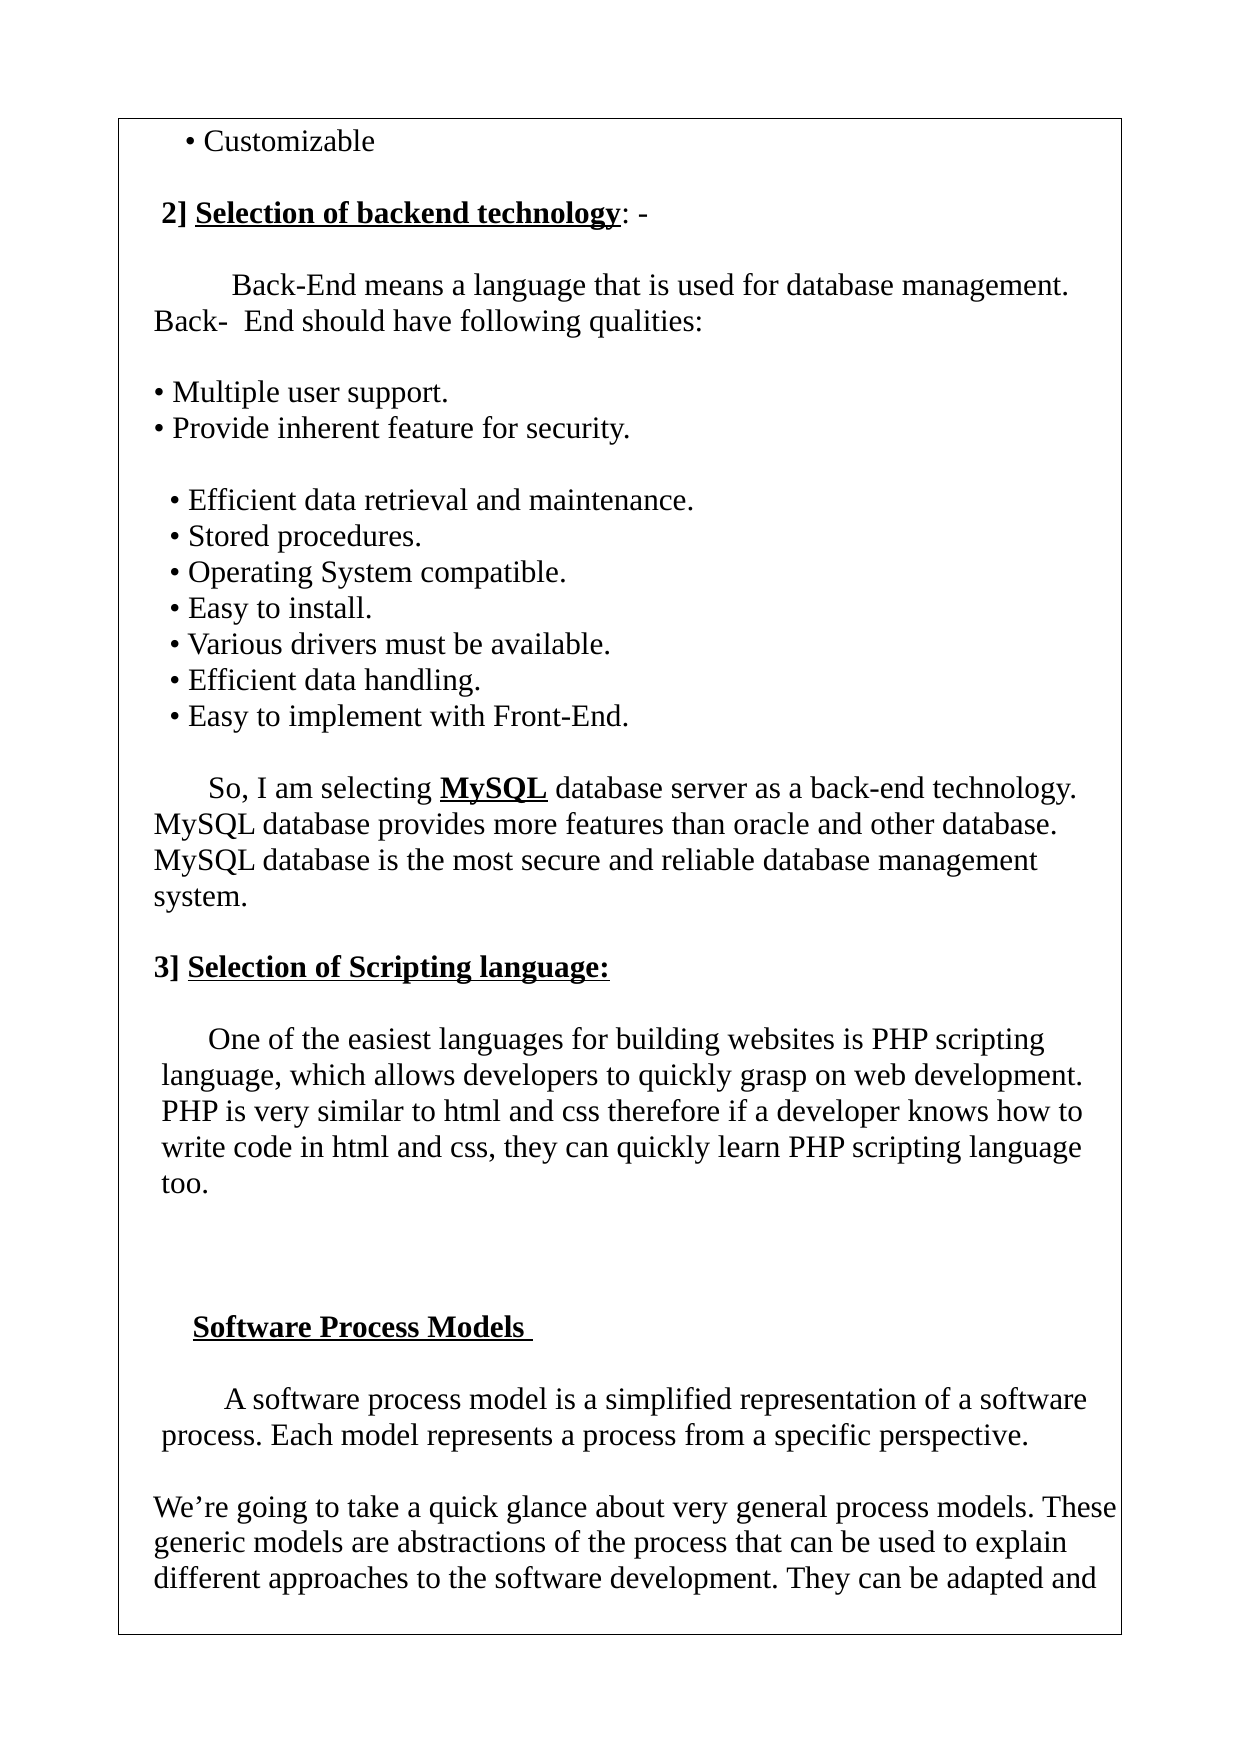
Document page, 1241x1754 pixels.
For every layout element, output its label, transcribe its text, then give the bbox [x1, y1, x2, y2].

text 2] Selection of backend technology: - [122, 194, 1118, 230]
text • Various drivers must be available. [122, 625, 1118, 661]
text Back- End should have following qualities: [122, 302, 1118, 338]
text MySQL database is the most secure and reliable database management [122, 841, 1118, 877]
text Software Process Models [122, 1308, 1118, 1344]
text • Stored procedures. [122, 517, 1118, 553]
text process. Each model represents a process from a specific perspective. [122, 1416, 1118, 1452]
text Back-End means a language that is used for database management. [122, 266, 1118, 302]
text 3] Selection of Scripting language: [122, 949, 1118, 985]
text generic models are abstractions of the process that can be used to explain [122, 1524, 1118, 1560]
text language, which allows developers to quickly grasp on web development. [122, 1057, 1118, 1092]
text • Efficient data retrieval and maintenance. [122, 482, 1118, 517]
text PHP is very similar to html and css therefore if a developer knows how to [122, 1092, 1118, 1128]
text • Multiple user support. [122, 374, 1118, 410]
text One of the easiest languages for building websites is PHP scripting [122, 1021, 1118, 1057]
text • Easy to implement with Front-End. [122, 697, 1118, 733]
text system. [122, 877, 1118, 913]
text • Provide inherent feature for security. [122, 410, 1118, 446]
text So, I am selecting MySQL database server as a back-end technology. [122, 769, 1118, 805]
text A software process model is a simplified representation of a software [122, 1380, 1118, 1416]
text • Efficient data handling. [122, 661, 1118, 697]
text too. [122, 1164, 1118, 1200]
text MySQL database provides more features than oracle and other database. [122, 805, 1118, 841]
text • Operating System compatible. [122, 553, 1118, 589]
text different approaches to the software development. They can be adapted and [122, 1560, 1118, 1596]
text • Easy to install. [122, 589, 1118, 625]
text • Customizable [122, 122, 1118, 158]
text write code in html and css, they can quickly learn PHP scripting language [122, 1128, 1118, 1164]
text We’re going to take a quick glance about very general process models. These [122, 1488, 1118, 1524]
